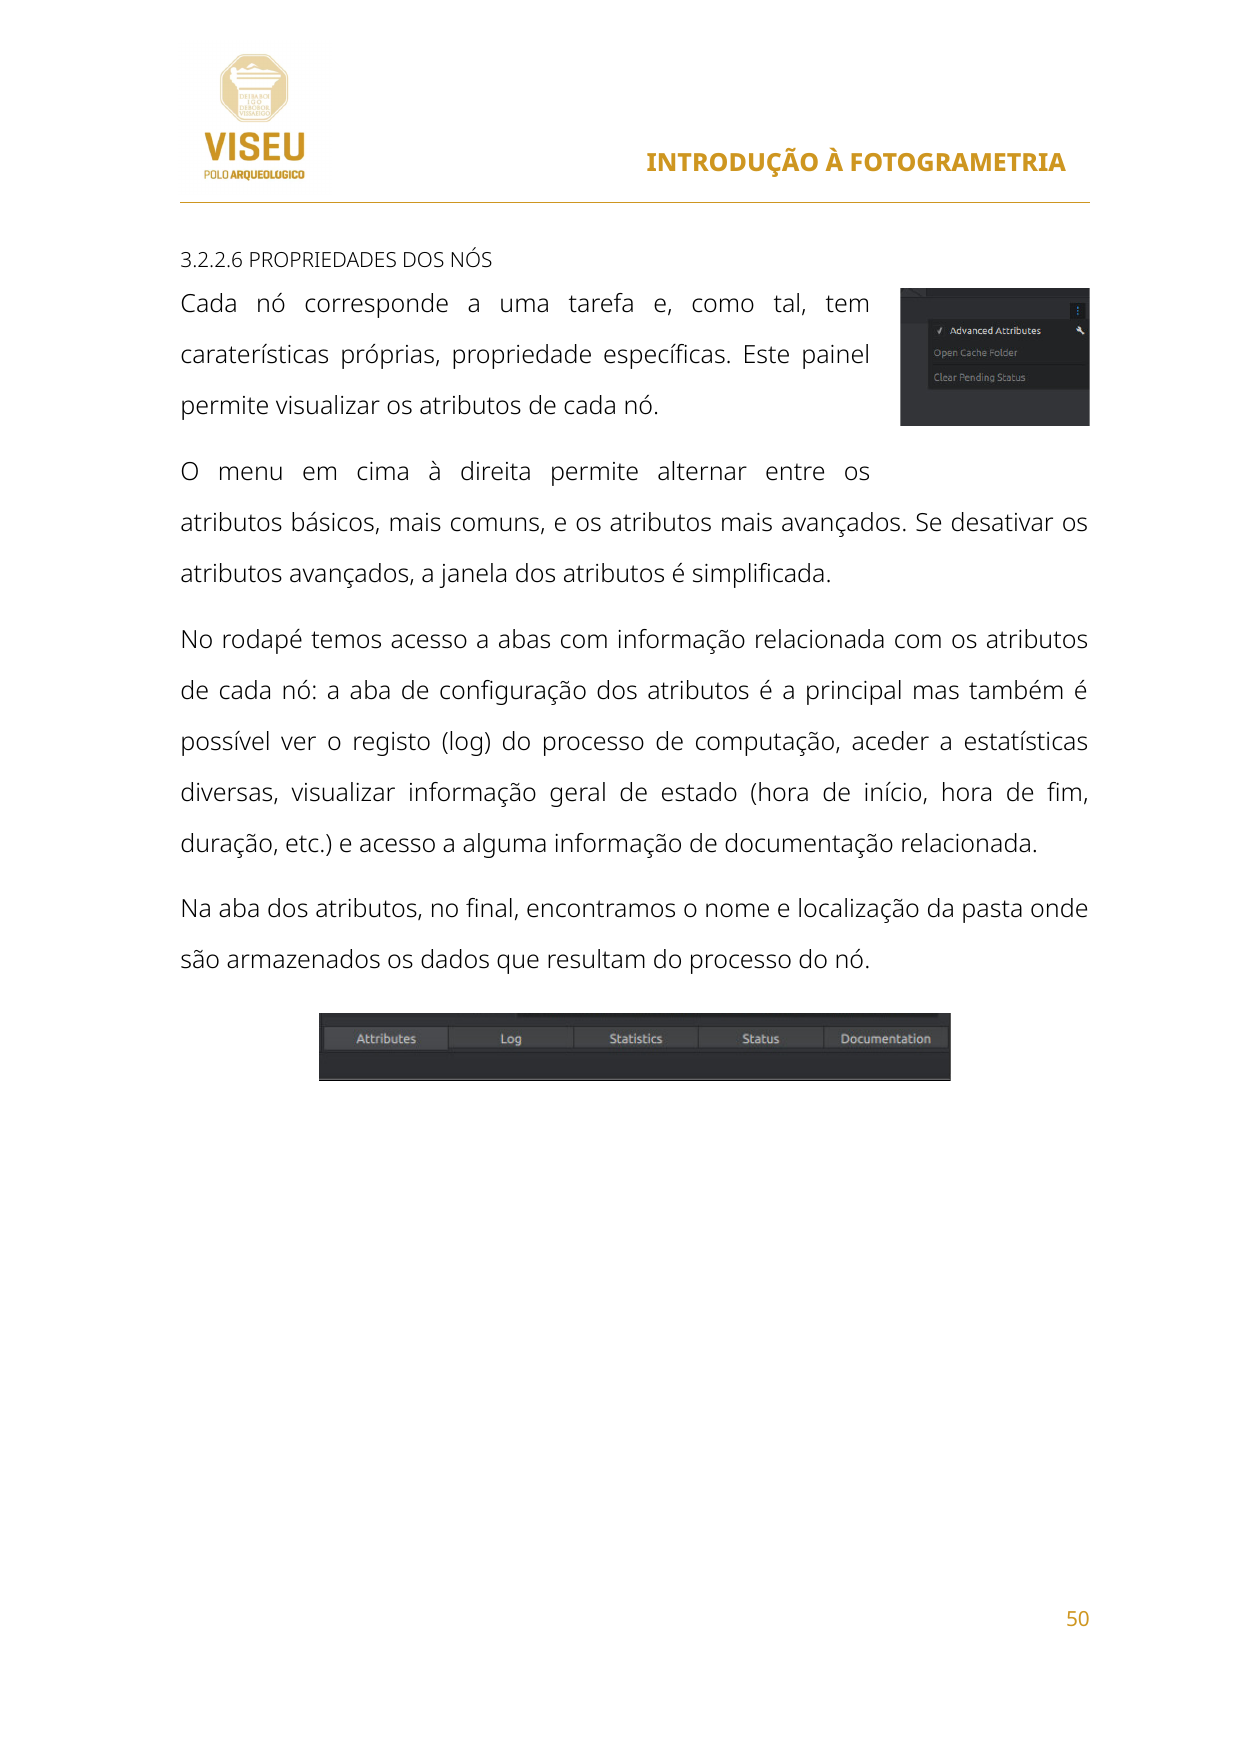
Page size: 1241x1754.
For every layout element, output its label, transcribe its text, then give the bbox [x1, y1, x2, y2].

text Cada nó corresponde a uma tarefa e, como tal, tem caraterísticas próprias, propriedade específicas. Este painel permite visualizar os atributos de cada nó. [180, 286, 1090, 422]
picture [900, 288, 1090, 426]
text Na aba dos atributos, no final, encontramos o nome e localização da pasta onde são armazenados os dados que resultam do processo do nó. [180, 891, 1090, 976]
text O menu em cima à direita permite alternar entre os atributos básicos, mais comuns, e os atributos mais avançados. Se desativar os atributos avançados, a janela dos atributos é simplificada. [180, 453, 1090, 590]
subtitle 3.2.2.6 Propriedades dos nós [180, 245, 1090, 273]
text No rodapé temos acesso a abas com informação relacionada com os atributos de cada nó: a aba de configuração dos atributos é a principal mas também é possível ver o registo (log) do processo de computação, aceder a estatísticas diversas, visualizar informação geral de estado (hora de início, hora de fim, duração, etc.) e acesso a alguma informação de documentação relacionada. [180, 621, 1090, 859]
picture [319, 1013, 951, 1081]
